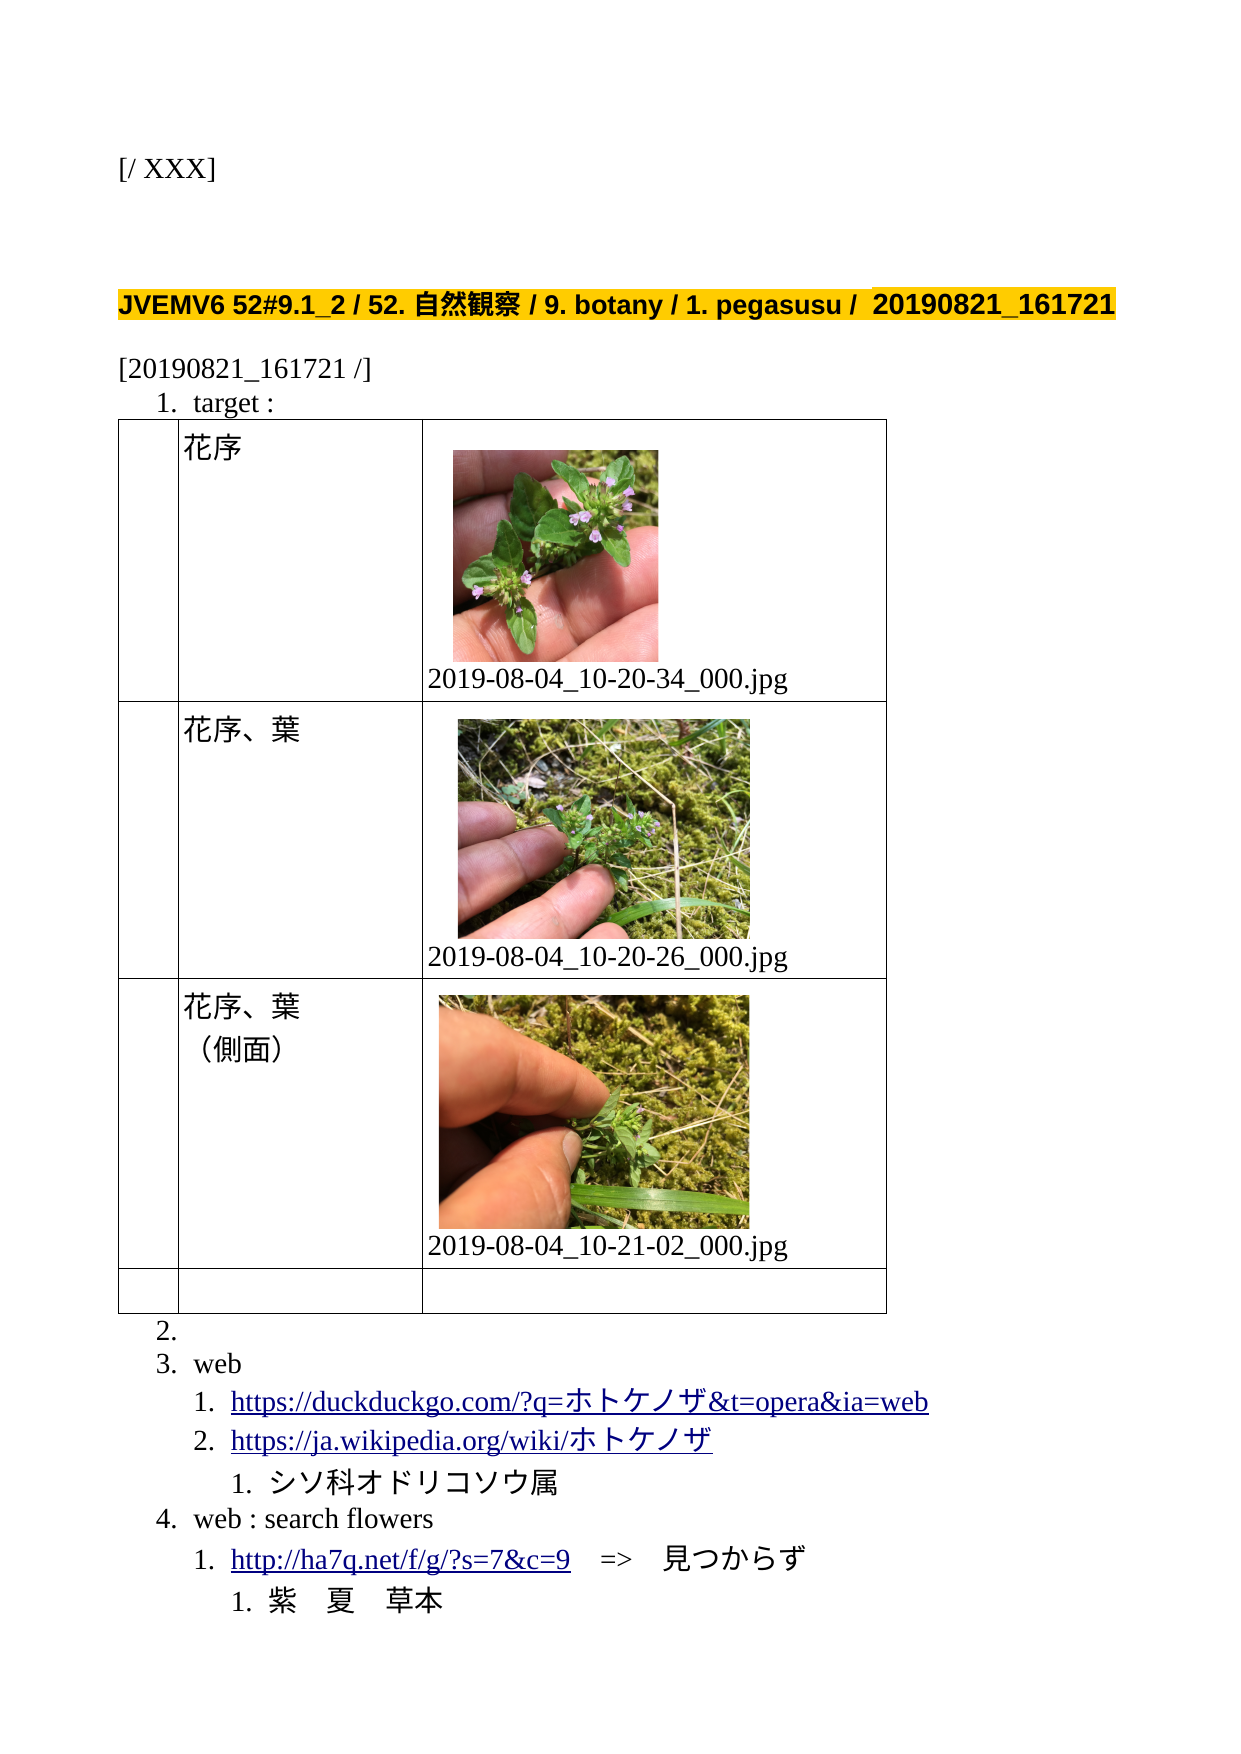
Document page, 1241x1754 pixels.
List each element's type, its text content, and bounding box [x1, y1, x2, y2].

table_cell 2019-08-04_10-21-02_000.jpg [423, 1229, 886, 1268]
list シソ科オドリコソウ属 [231, 1459, 1122, 1502]
text [20190821_161721 /] [118, 352, 1122, 385]
table_cell [119, 1269, 178, 1313]
table_cell 花序、葉 [179, 702, 422, 978]
table_header [119, 420, 178, 701]
table_cell [179, 1269, 422, 1313]
list 紫 夏 草本 [231, 1577, 1122, 1620]
list web : search flowers [156, 1502, 1122, 1535]
table_cell 花序、葉 （側面） [179, 979, 422, 1268]
list web [156, 1346, 1122, 1380]
text [/ XXX] [118, 152, 1122, 185]
table_cell 2019-08-04_10-20-26_000.jpg [423, 702, 886, 978]
table_cell [119, 702, 178, 978]
picture [453, 450, 659, 662]
table_cell [119, 979, 178, 1268]
list https://ja.wikipedia.org/wiki/ホトケノザ [193, 1420, 1122, 1459]
table_header 花序 [179, 420, 422, 701]
picture [438, 995, 750, 1229]
list http://ha7q.net/f/g/?s=7&c=9 => 見つからず [193, 1535, 1122, 1577]
table_cell [423, 1269, 886, 1313]
table_cell [423, 979, 886, 1228]
table_header 2019-08-04_10-20-34_000.jpg [423, 420, 886, 701]
list https://duckduckgo.com/?q=ホトケノザ&t=opera&ia=web [193, 1380, 1122, 1420]
list target : [156, 385, 1122, 419]
picture [457, 719, 750, 939]
text JVEMV6 52#9.1_2 / 52. 自然観察 / 9. botany / 1. pegasusu / 20190821_161721 [118, 287, 1122, 320]
